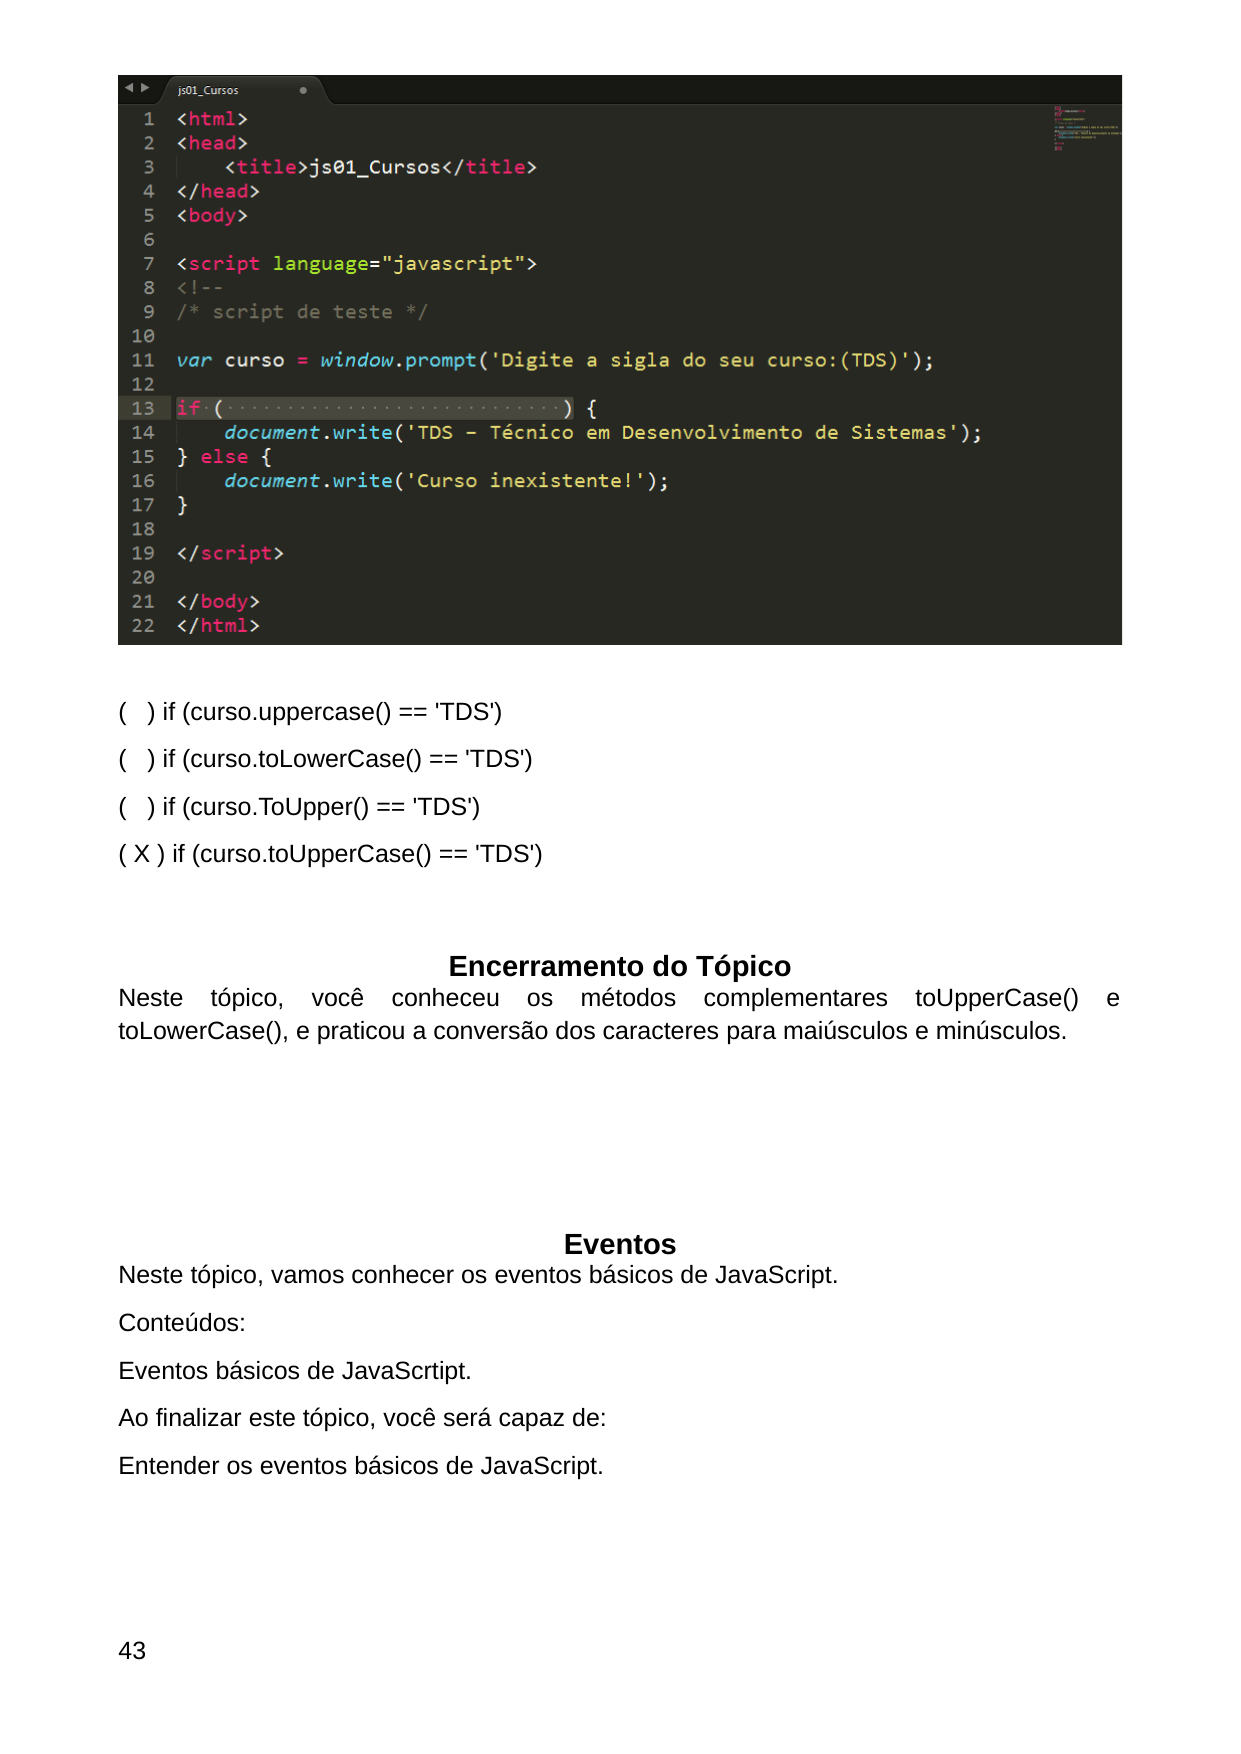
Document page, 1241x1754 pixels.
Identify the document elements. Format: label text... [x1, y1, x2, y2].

text ( ) if (curso.ToUpper() == 'TDS') [118, 792, 1122, 820]
text ( ) if (curso.uppercase() == 'TDS') [118, 696, 1122, 725]
text Ao finalizar este tópico, você será capaz de: [118, 1403, 1122, 1432]
text Entender os eventos básicos de JavaScript. [118, 1451, 1122, 1479]
text Neste tópico, você conheceu os métodos complementares toUpperCase() e toLowerCase(), e praticou a conversão dos caracteres para maiúsculos e minúsculos. [118, 983, 1122, 1044]
text Neste tópico, vamos conhecer os eventos básicos de JavaScript. [118, 1260, 1122, 1289]
text Conteúdos: [118, 1308, 1122, 1337]
subtitle Eventos [118, 1227, 1122, 1260]
text ( ) if (curso.toLowerCase() == 'TDS') [118, 744, 1122, 773]
text Eventos básicos de JavaScrtipt. [118, 1356, 1122, 1384]
subtitle Encerramento do Tópico [118, 949, 1122, 983]
text ( X ) if (curso.toUpperCase() == 'TDS') [118, 839, 1122, 868]
